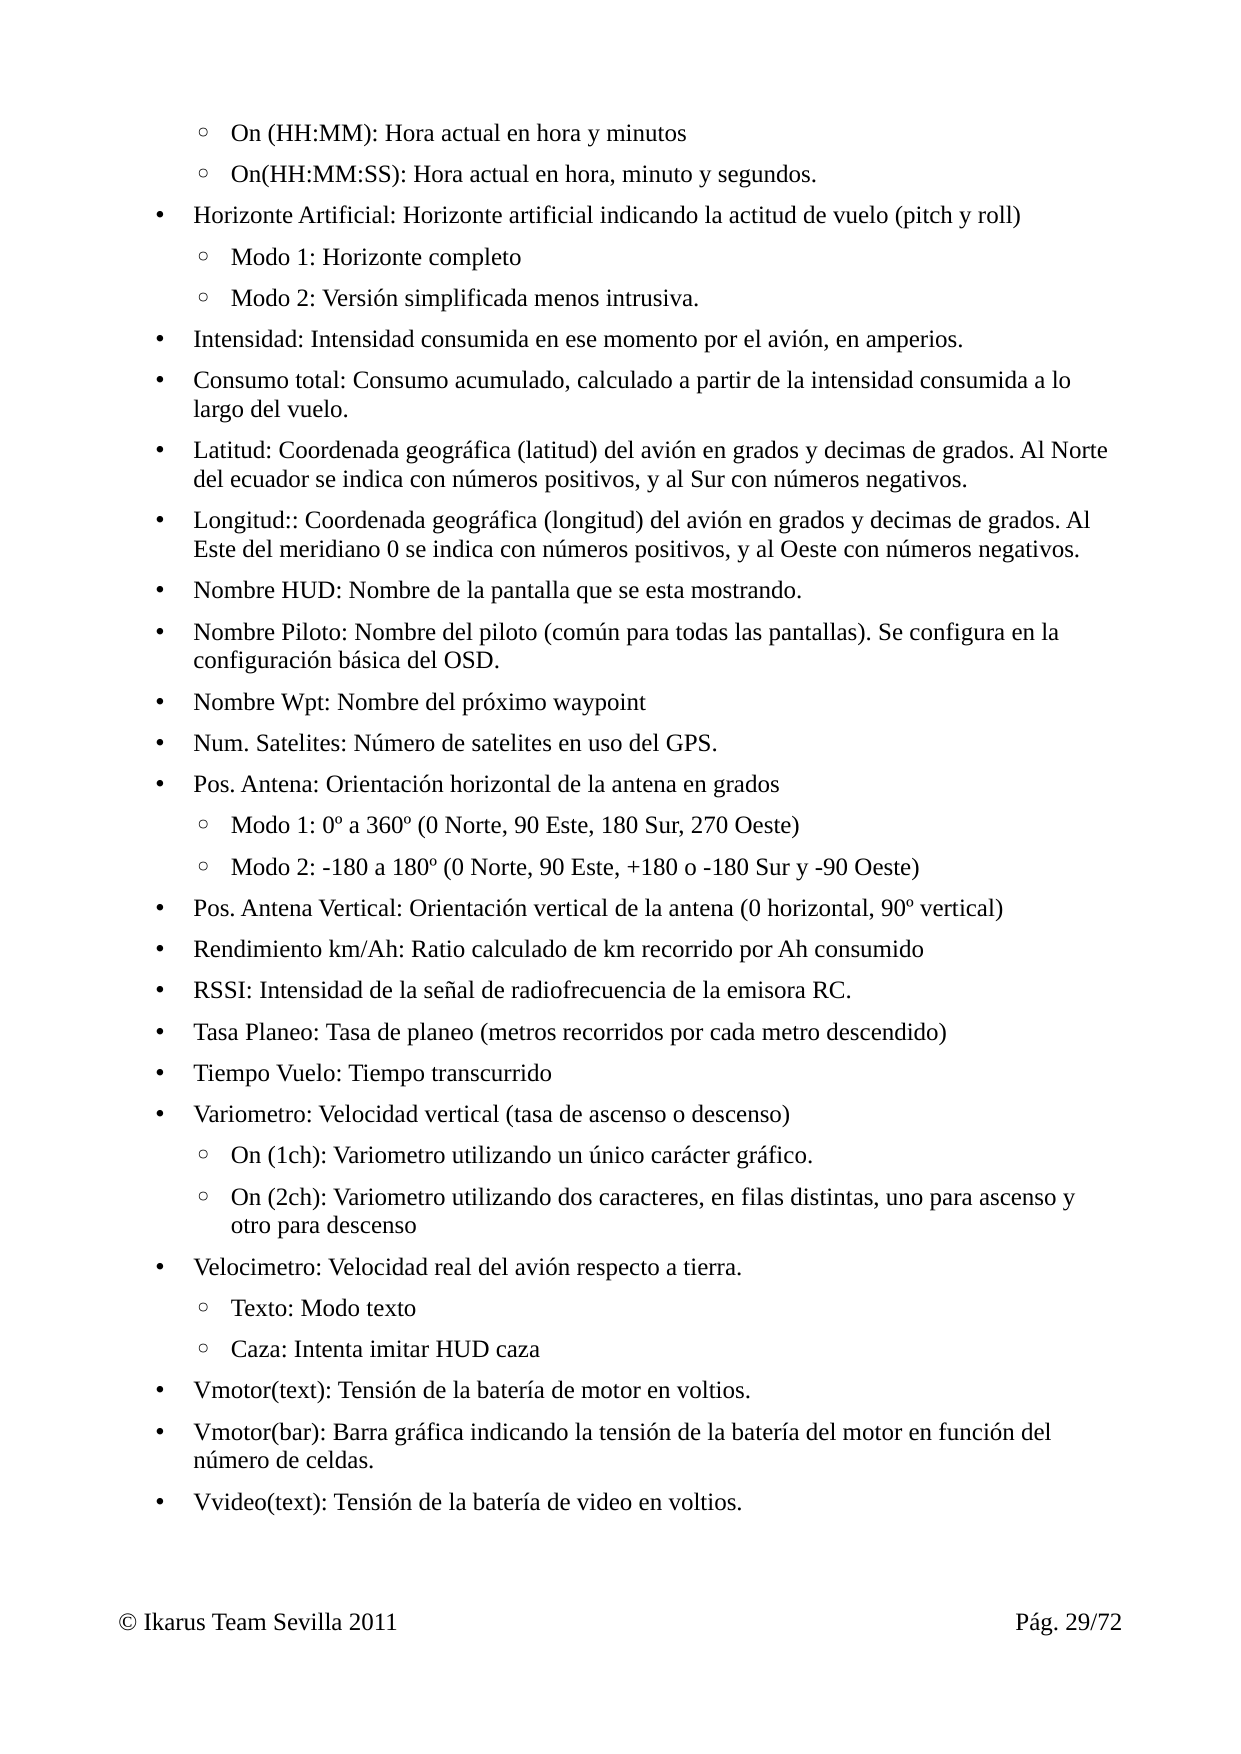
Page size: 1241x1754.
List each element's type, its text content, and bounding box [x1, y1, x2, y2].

list Variometro: Velocidad vertical (tasa de ascenso o descenso) [156, 1099, 1122, 1128]
list On(HH:MM:SS): Hora actual en hora, minuto y segundos. [193, 159, 1122, 188]
list Caza: Intenta imitar HUD caza [193, 1334, 1122, 1363]
list On (HH:MM): Hora actual en hora y minutos [193, 118, 1122, 147]
list Tasa Planeo: Tasa de planeo (metros recorridos por cada metro descendido) [156, 1017, 1122, 1046]
list Nombre Piloto: Nombre del piloto (común para todas las pantallas). Se configura en la configuración básica del OSD. [156, 617, 1122, 674]
list On (2ch): Variometro utilizando dos caracteres, en filas distintas, uno para ascenso y otro para descenso [193, 1182, 1122, 1239]
list Pos. Antena: Orientación horizontal de la antena en grados [156, 769, 1122, 798]
list Nombre HUD: Nombre de la pantalla que se esta mostrando. [156, 576, 1122, 604]
list Horizonte Artificial: Horizonte artificial indicando la actitud de vuelo (pitch y roll) [156, 201, 1122, 229]
list Pos. Antena Vertical: Orientación vertical de la antena (0 horizontal, 90º vertical) [156, 893, 1122, 922]
list Num. Satelites: Número de satelites en uso del GPS. [156, 728, 1122, 757]
list Longitud:: Coordenada geográfica (longitud) del avión en grados y decimas de grados. Al Este del meridiano 0 se indica con números positivos, y al Oeste con números negativos. [156, 506, 1122, 563]
list Modo 2: -180 a 180º (0 Norte, 90 Este, +180 o -180 Sur y -90 Oeste) [193, 852, 1122, 881]
list Velocimetro: Velocidad real del avión respecto a tierra. [156, 1252, 1122, 1281]
list Vmotor(text): Tensión de la batería de motor en voltios. [156, 1376, 1122, 1404]
list Modo 1: 0º a 360º (0 Norte, 90 Este, 180 Sur, 270 Oeste) [193, 811, 1122, 839]
list Modo 2: Versión simplificada menos intrusiva. [193, 283, 1122, 312]
list On (1ch): Variometro utilizando un único carácter gráfico. [193, 1141, 1122, 1169]
list Tiempo Vuelo: Tiempo transcurrido [156, 1058, 1122, 1087]
list RSSI: Intensidad de la señal de radiofrecuencia de la emisora RC. [156, 976, 1122, 1004]
list Vmotor(bar): Barra gráfica indicando la tensión de la batería del motor en función del número de celdas. [156, 1417, 1122, 1474]
list Intensidad: Intensidad consumida en ese momento por el avión, en amperios. [156, 324, 1122, 353]
list Rendimiento km/Ah: Ratio calculado de km recorrido por Ah consumido [156, 934, 1122, 963]
list Consumo total: Consumo acumulado, calculado a partir de la intensidad consumida a lo largo del vuelo. [156, 366, 1122, 423]
list Latitud: Coordenada geográfica (latitud) del avión en grados y decimas de grados. Al Norte del ecuador se indica con números positivos, y al Sur con números negativos. [156, 436, 1122, 493]
list Vvideo(text): Tensión de la batería de video en voltios. [156, 1487, 1122, 1516]
list Modo 1: Horizonte completo [193, 242, 1122, 271]
list Texto: Modo texto [193, 1293, 1122, 1322]
list Nombre Wpt: Nombre del próximo waypoint [156, 687, 1122, 716]
